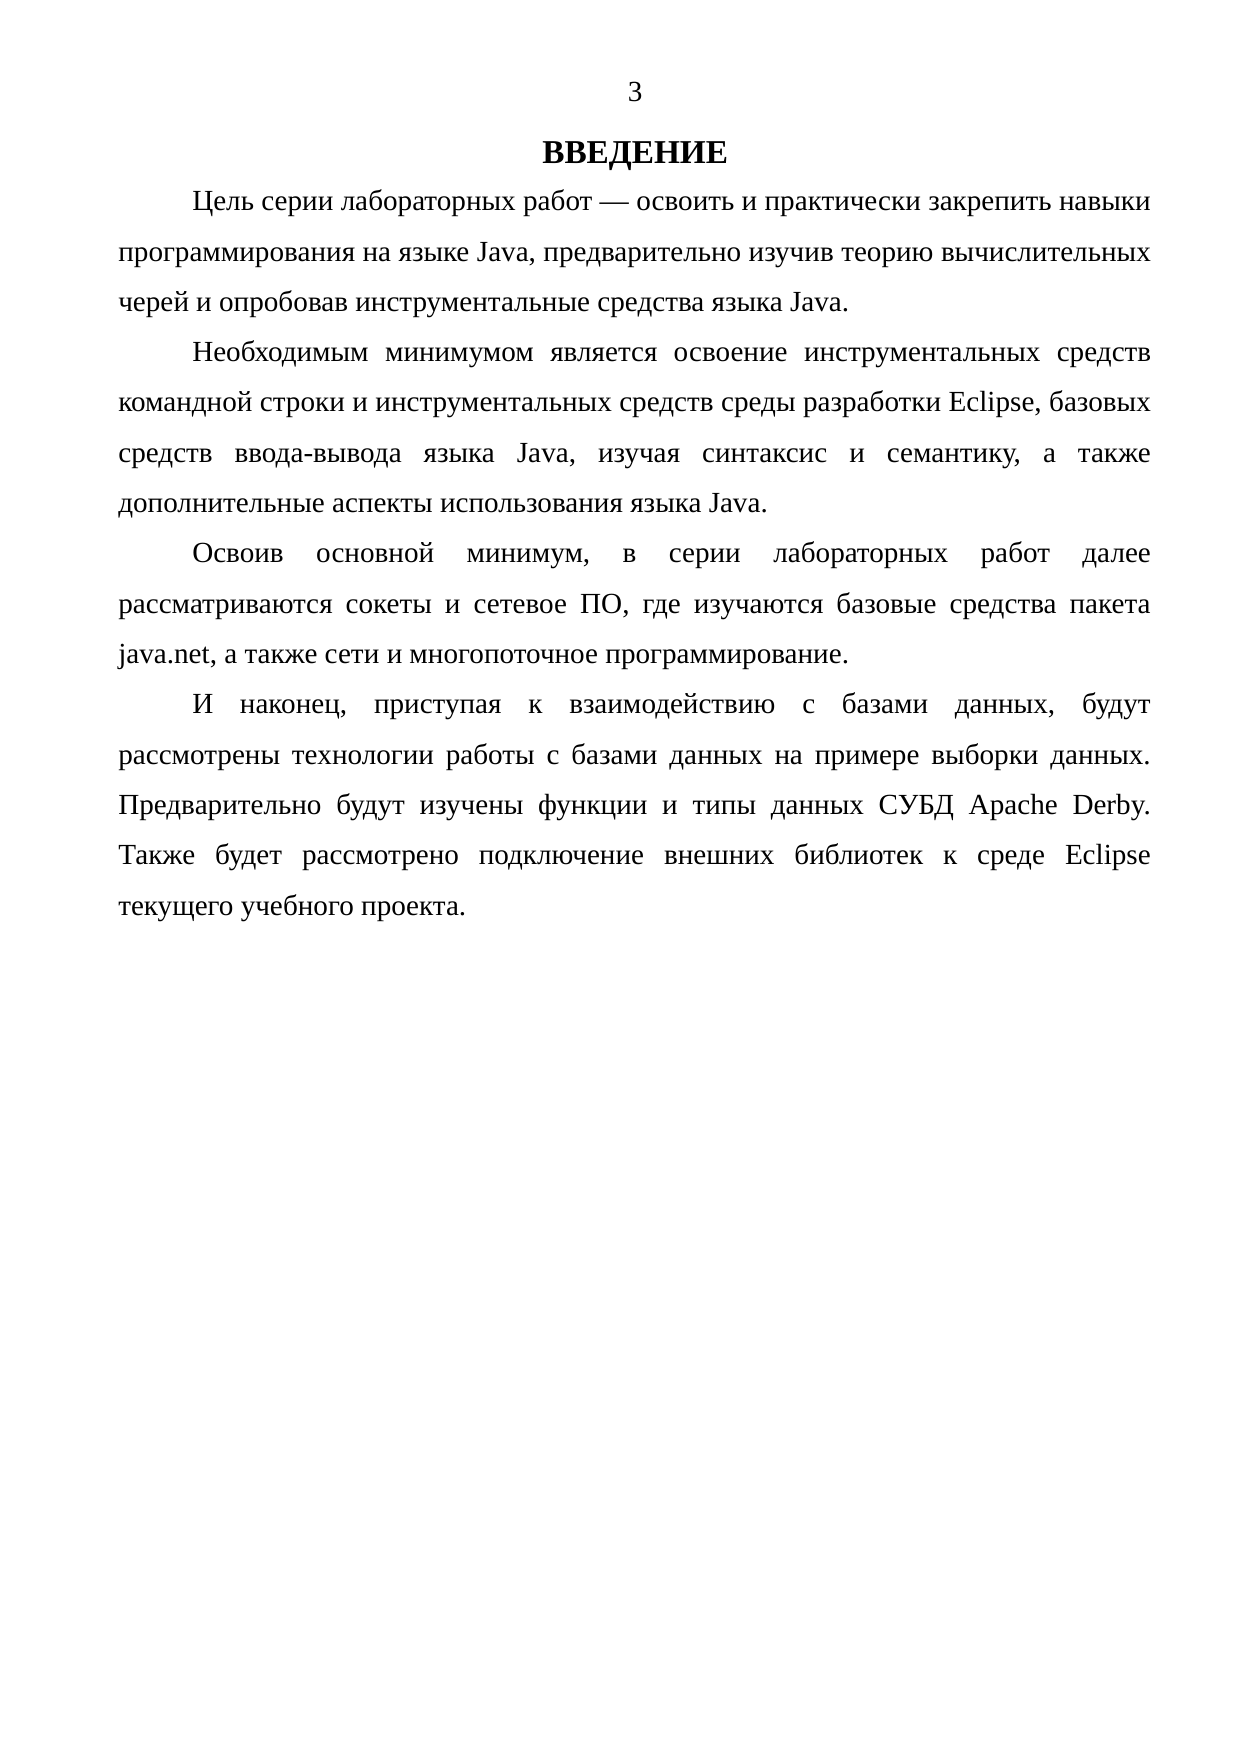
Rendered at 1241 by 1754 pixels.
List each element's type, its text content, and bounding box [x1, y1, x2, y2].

subtitle Введение [118, 132, 1152, 171]
text Цель серии лабораторных работ — освоить и практически закрепить навыки программирования на языке Java, предварительно изучив теорию вычислительных черей и опробовав инструментальные средства языка Java. [118, 183, 1152, 317]
text Необходимым минимумом является освоение инструментальных средств командной строки и инструментальных средств среды разработки Eclipse, базовых средств ввода-вывода языка Java, изучая синтаксис и семантику, а также дополнительные аспекты использования языка Java. [118, 334, 1152, 519]
text Освоив основной минимум, в серии лабораторных работ далее рассматриваются сокеты и сетевое ПО, где изучаются базовые средства пакета java.net, а также сети и многопоточное программирование. [118, 536, 1152, 670]
text И наконец, приступая к взаимодействию с базами данных, будут рассмотрены технологии работы с базами данных на примере выборки данных. Предварительно будут изучены функции и типы данных СУБД Apache Derby. Также будет рассмотрено подключение внешних библиотек к среде Eclipse текущего учебного проекта. [118, 686, 1152, 921]
